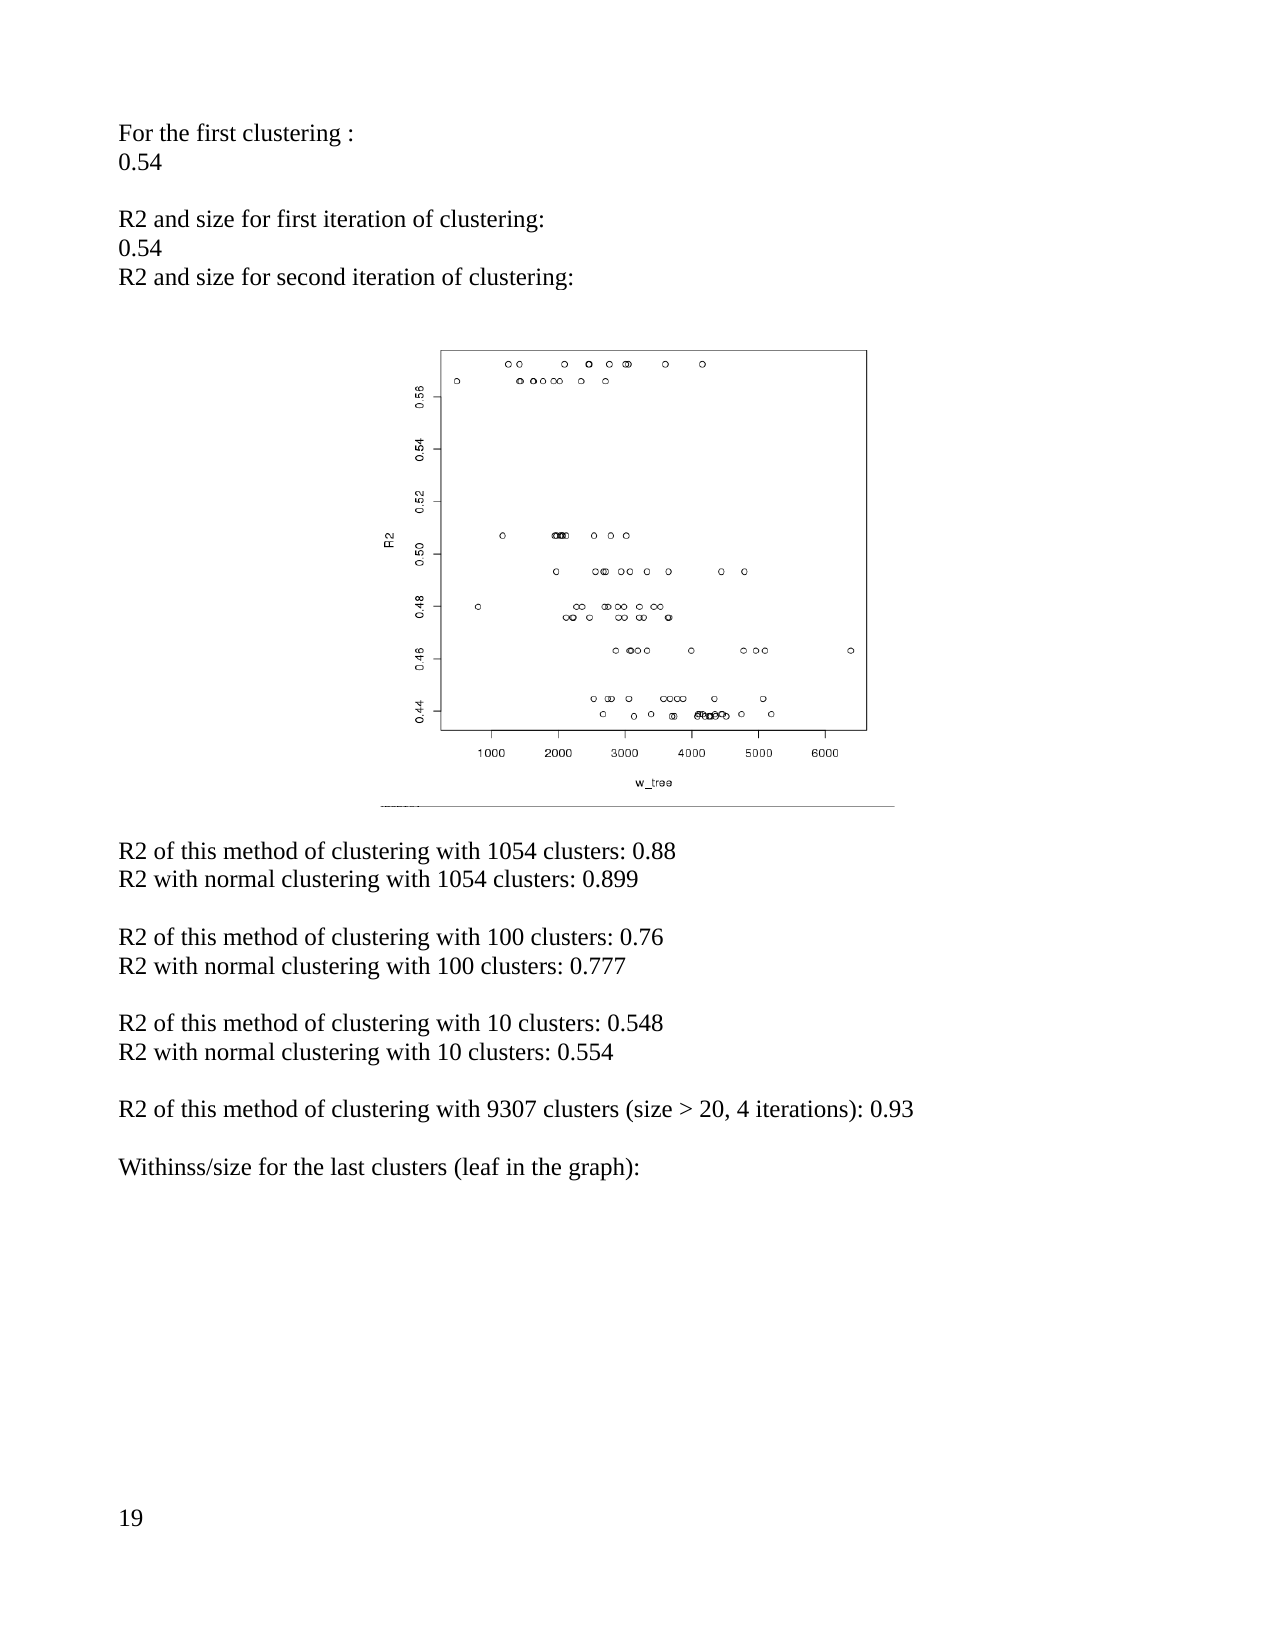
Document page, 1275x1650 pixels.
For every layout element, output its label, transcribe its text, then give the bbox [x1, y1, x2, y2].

text R2 of this method of clustering with 1054 clusters: 0.88 [118, 836, 1157, 864]
text Withinss/size for the last clusters (leaf in the graph): [118, 1152, 1157, 1181]
text R2 with normal clustering with 1054 clusters: 0.899 [118, 864, 1157, 893]
text R2 of this method of clustering with 9307 clusters (size > 20, 4 iterations): 0.93 [118, 1094, 1157, 1123]
text R2 and size for second iteration of clustering: [118, 262, 1157, 291]
text R2 of this method of clustering with 10 clusters: 0.548 [118, 1008, 1157, 1037]
text 0.54 [118, 147, 1157, 176]
text 0.54 [118, 233, 1157, 262]
text For the first clustering : [118, 118, 1157, 147]
text R2 with normal clustering with 10 clusters: 0.554 [118, 1037, 1157, 1066]
text R2 with normal clustering with 100 clusters: 0.777 [118, 951, 1157, 979]
text R2 of this method of clustering with 100 clusters: 0.76 [118, 922, 1157, 951]
picture [380, 290, 895, 807]
text R2 and size for first iteration of clustering: [118, 204, 1157, 233]
